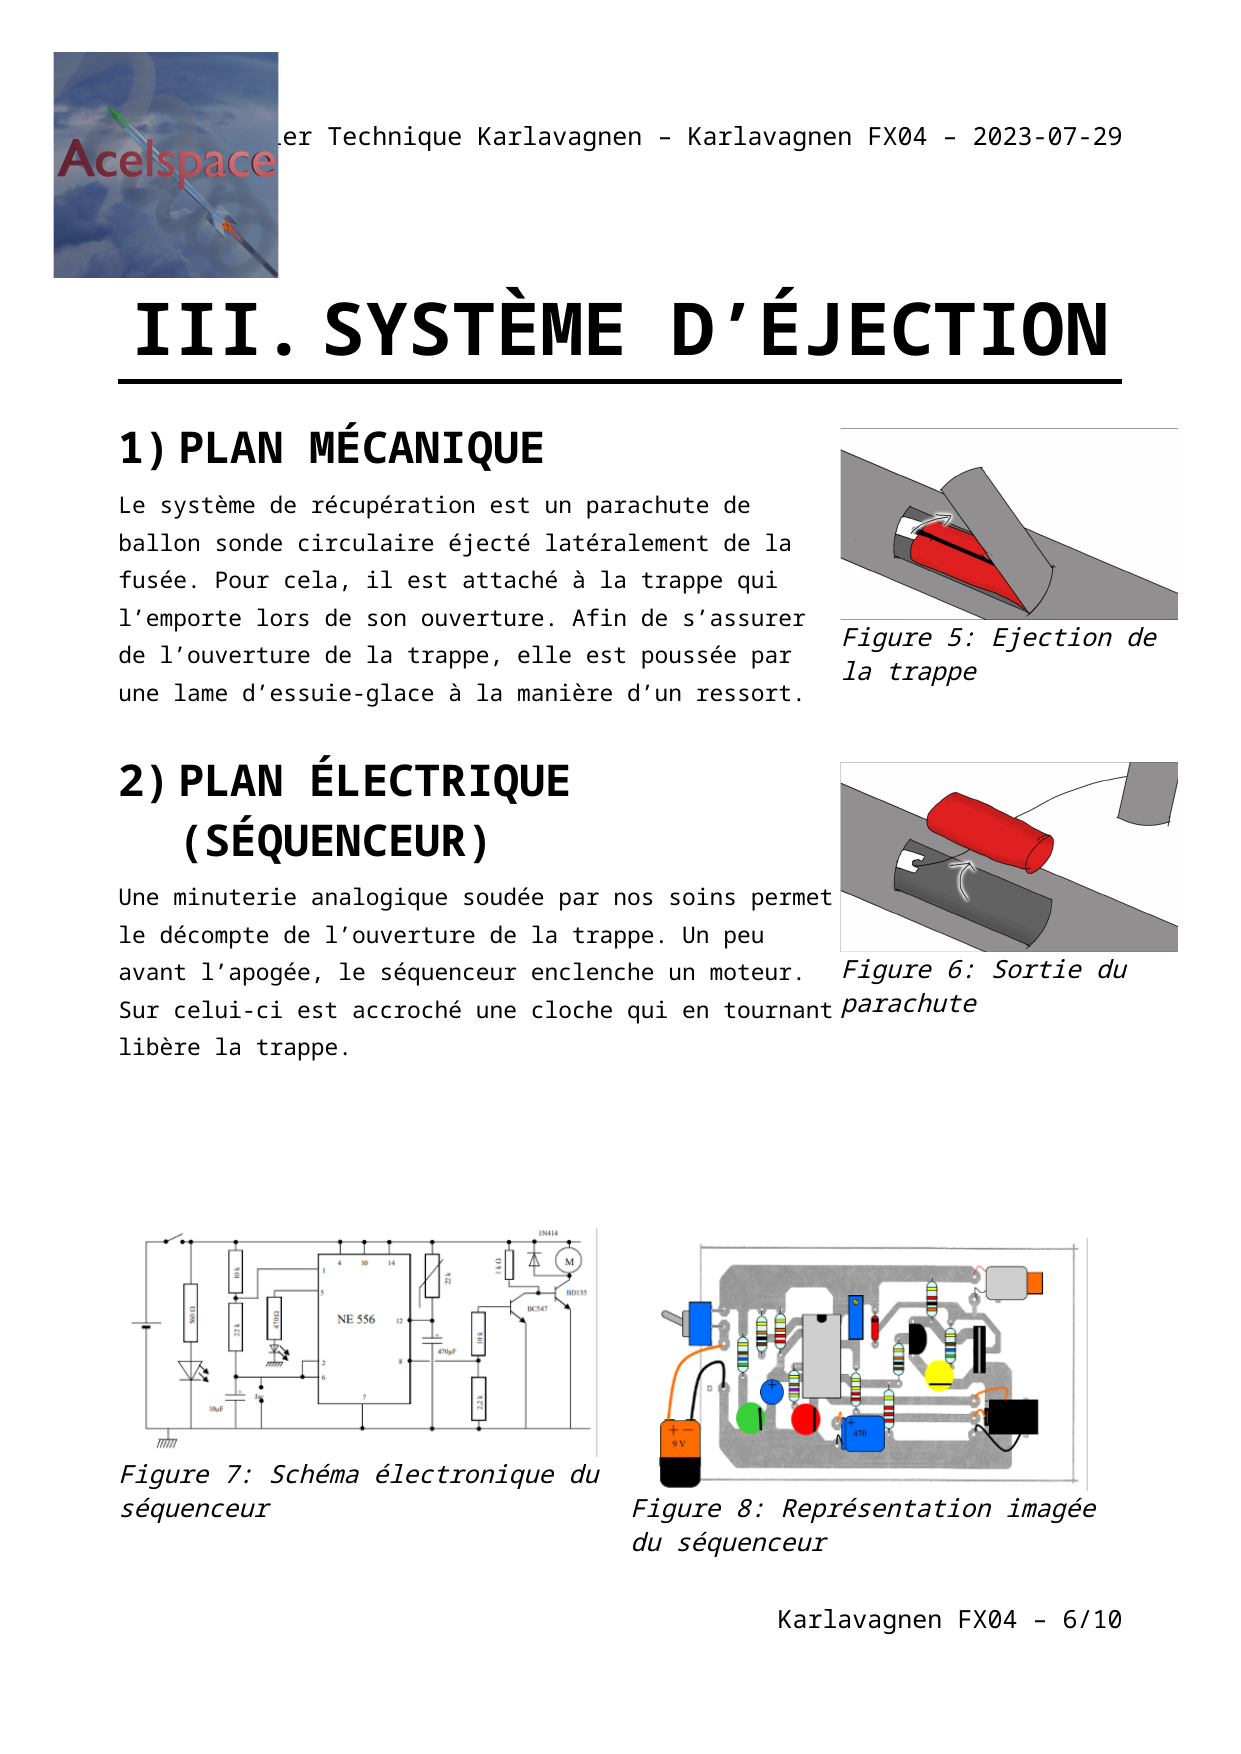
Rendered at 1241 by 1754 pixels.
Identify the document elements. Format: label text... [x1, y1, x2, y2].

picture [53, 52, 279, 278]
text Une minuterie analogique soudée par nos soins permet le décompte de l’ouverture de la trappe. Un peu avant l’apogée, le séquenceur enclenche un moteur. Sur celui-ci est accroché une cloche qui en tournant libère la trappe. [118, 881, 1122, 1062]
text Figure 8: Représentation imagée du séquenceur [630, 1228, 1122, 1558]
picture [118, 1228, 610, 1457]
picture [840, 762, 1178, 952]
text Figure 5: Ejection de la trappe [841, 620, 1178, 688]
text Une minuterie analogique soudée par nos soins permet le décompte de l’ouverture de la trappe. Un peu avant l’apogée, le séquenceur enclenche un moteur. Sur celui-ci est accroché une cloche qui en tournant libère la trappe. [118, 1216, 610, 1228]
text Figure 6: Sortie du parachute [841, 952, 1178, 1020]
picture [630, 1238, 1118, 1491]
subtitle Système d’éjection [118, 207, 1122, 379]
text Une minuterie analogique soudée par nos soins permet le décompte de l’ouverture de la trappe. Un peu avant l’apogée, le séquenceur enclenche un moteur. Sur celui-ci est accroché une cloche qui en tournant libère la trappe. [630, 1216, 1122, 1228]
text Figure 7: Schéma électronique du séquenceur [118, 1457, 610, 1525]
text Une minuterie analogique soudée par nos soins permet le décompte de l’ouverture de la trappe. Un peu avant l’apogée, le séquenceur enclenche un moteur. Sur celui-ci est accroché une cloche qui en tournant libère la trappe. [118, 1525, 610, 1556]
subtitle Plan électrique (séquenceur) [118, 749, 1178, 869]
picture [840, 428, 1178, 620]
text Le système de récupération est un parachute de ballon sonde circulaire éjecté latéralement de la fusée. Pour cela, il est attaché à la trappe qui l’emporte lors de son ouverture. Afin de s’assurer de l’ouverture de la trappe, elle est poussée par une lame d’essuie-glace à la manière d’un ressort. [118, 489, 1122, 708]
subtitle Plan mécanique [118, 416, 1178, 477]
